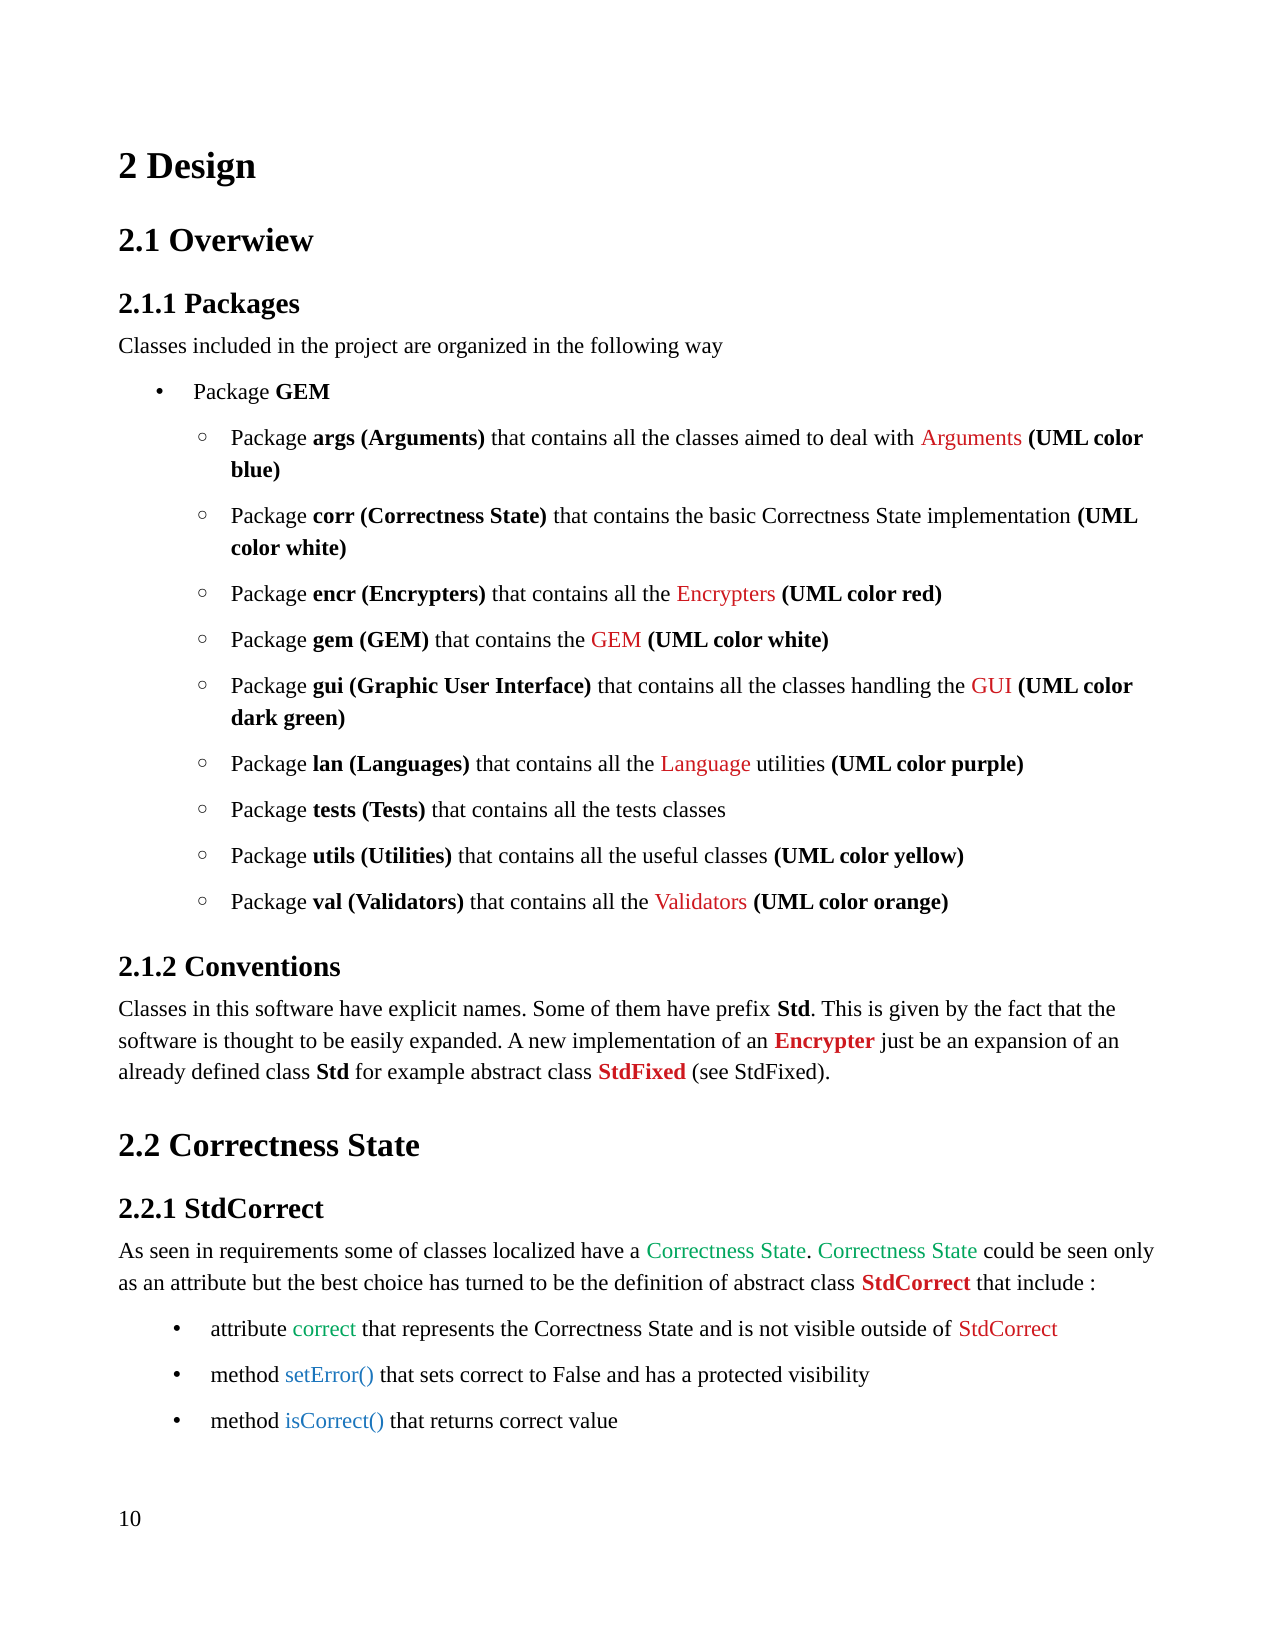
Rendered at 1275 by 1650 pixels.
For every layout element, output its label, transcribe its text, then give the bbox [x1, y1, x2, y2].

list attribute correct that represents the Correctness State and is not visible outside of StdCorrect [173, 1315, 1157, 1341]
list Package gem (GEM) that contains the GEM (UML color white) [193, 626, 1157, 652]
list Package corr (Correctness State) that contains the basic Correctness State implementation (UML color white) [193, 502, 1157, 560]
list Package tests (Tests) that contains all the tests classes [193, 796, 1157, 822]
list method setError() that sets correct to False and has a protected visibility [173, 1361, 1157, 1387]
text Classes in this software have explicit names. Some of them have prefix Std. This is given by the fact that the software is thought to be easily expanded. A new implementation of an Encrypter just be an expansion of an already defined class Std for example abstract class StdFixed (see StdFixed). [118, 995, 1157, 1085]
list Package lan (Languages) that contains all the Language utilities (UML color purple) [193, 750, 1157, 776]
text As seen in requirements some of classes localized have a Correctness State. Correctness State could be seen only as an attribute but the best choice has turned to be the definition of abstract class StdCorrect that include : [118, 1237, 1157, 1295]
list Package GEM [156, 378, 1157, 404]
subtitle 2.1.1 Packages [118, 286, 1157, 319]
subtitle 2.1 Overwiew [118, 220, 1157, 259]
subtitle 2.2 Correctness State [118, 1125, 1157, 1164]
list Package val (Validators) that contains all the Validators (UML color orange) [193, 888, 1157, 914]
subtitle 2.1.2 Conventions [118, 949, 1157, 983]
subtitle 2 Design [118, 143, 1157, 187]
text Classes included in the project are organized in the following way [118, 332, 1157, 358]
list Package utils (Utilities) that contains all the useful classes (UML color yellow) [193, 842, 1157, 868]
list Package args (Arguments) that contains all the classes aimed to deal with Arguments (UML color blue) [193, 424, 1157, 482]
list method isCorrect() that returns correct value [173, 1407, 1157, 1434]
list Package encr (Encrypters) that contains all the Encrypters (UML color red) [193, 580, 1157, 606]
list Package gui (Graphic User Interface) that contains all the classes handling the GUI (UML color dark green) [193, 672, 1157, 730]
subtitle 2.2.1 StdCorrect [118, 1191, 1157, 1225]
